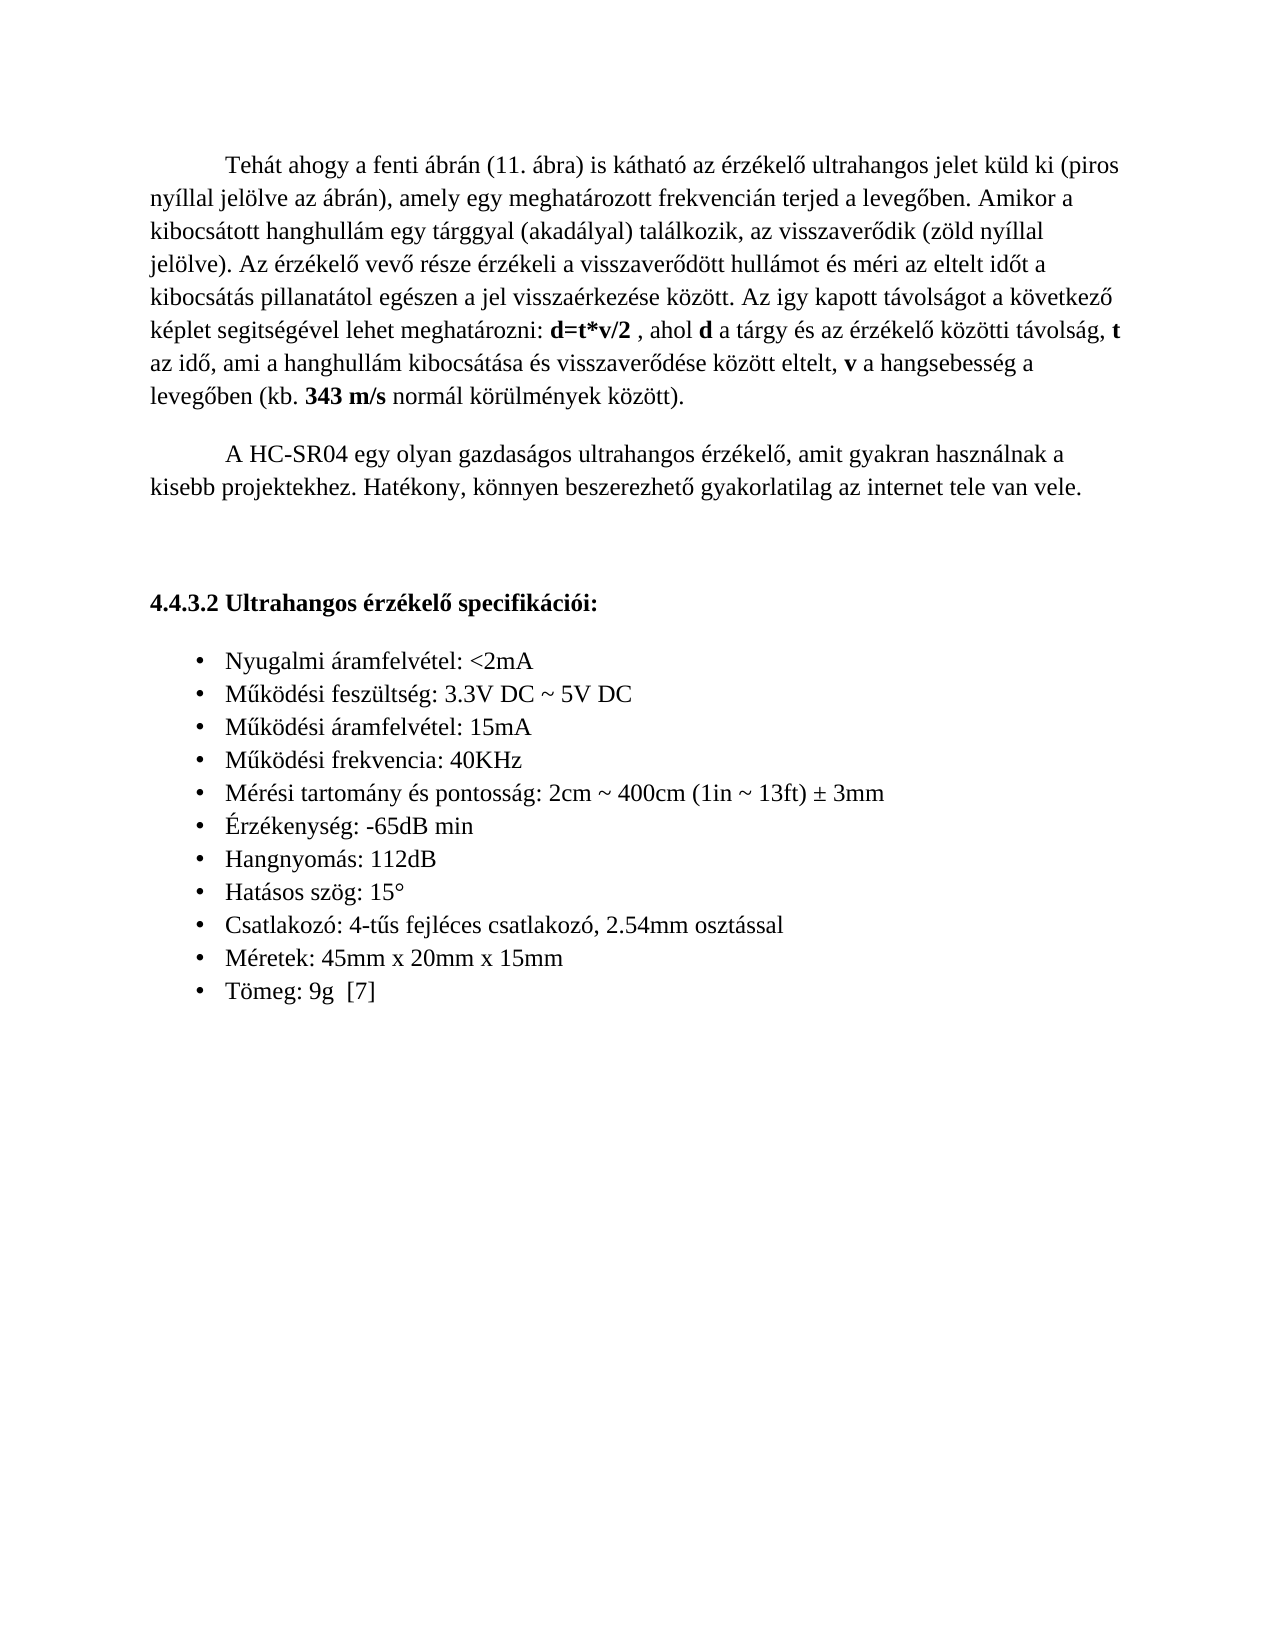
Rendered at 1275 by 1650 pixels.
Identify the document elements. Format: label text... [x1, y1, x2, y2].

text A HC-SR04 egy olyan gazdaságos ultrahangos érzékelő, amit gyakran használnak a kisebb projektekhez. Hatékony, könnyen beszerezhető gyakorlatilag az internet tele van vele. [150, 439, 1125, 501]
list Csatlakozó: 4-tűs fejléces csatlakozó, 2.54mm osztással [196, 910, 1125, 939]
list Méretek: 45mm x 20mm x 15mm [196, 943, 1125, 972]
list Nyugalmi áramfelvétel: <2mA [196, 646, 1125, 675]
list Működési feszültség: 3.3V DC ~ 5V DC [196, 679, 1125, 708]
text 4.4.3.2 Ultrahangos érzékelő specifikációi: [150, 588, 1125, 617]
list Működési áramfelvétel: 15mA [196, 712, 1125, 741]
list Működési frekvencia: 40KHz [196, 745, 1125, 774]
list Hatásos szög: 15° [196, 877, 1125, 906]
list Érzékenység: -65dB min [196, 811, 1125, 840]
list Hangnyomás: 112dB [196, 844, 1125, 873]
list Mérési tartomány és pontosság: 2cm ~ 400cm (1in ~ 13ft) ± 3mm [196, 778, 1125, 807]
text Tehát ahogy a fenti ábrán (11. ábra) is kátható az érzékelő ultrahangos jelet küld ki (piros nyíllal jelölve az ábrán), amely egy meghatározott frekvencián terjed a levegőben. Amikor a kibocsátott hanghullám egy tárggyal (akadályal) találkozik, az visszaverődik (zöld nyíllal jelölve). Az érzékelő vevő része érzékeli a visszaverődött hullámot és méri az eltelt időt a kibocsátás pillanatátol egészen a jel visszaérkezése között. Az igy kapott távolságot a következő képlet segitségével lehet meghatározni: d=t*v​/2 , ahol d a tárgy és az érzékelő közötti távolság, t az idő, ami a hanghullám kibocsátása és visszaverődése között eltelt, v a hangsebesség a levegőben (kb. 343 m/s normál körülmények között). [150, 150, 1125, 410]
list Tömeg: 9g [7] [196, 976, 1125, 1005]
